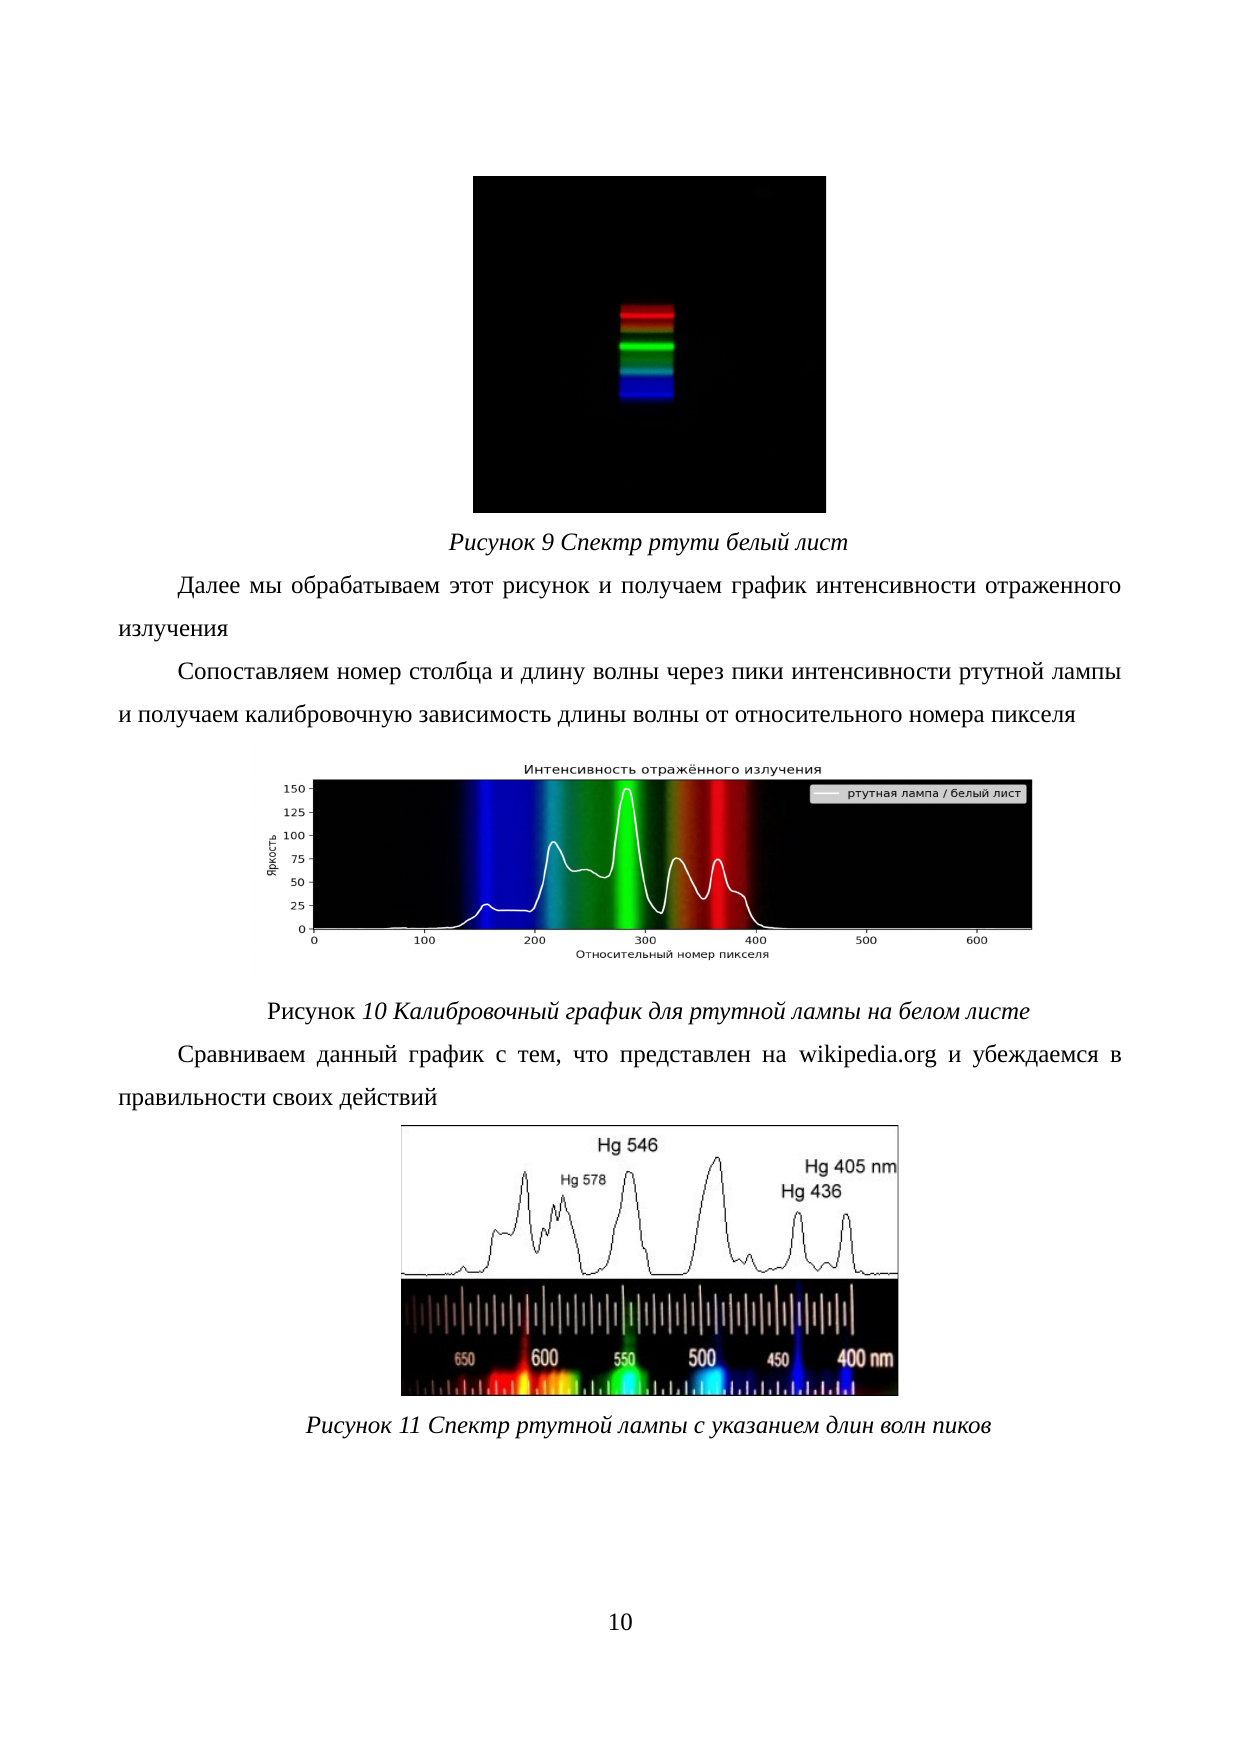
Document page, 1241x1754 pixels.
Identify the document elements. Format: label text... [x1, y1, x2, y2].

picture [473, 176, 827, 513]
picture [251, 742, 1049, 982]
text Далее мы обрабатываем этот рисунок и получаем график интенсивности отраженного излучения [118, 570, 1122, 642]
text Рисунок 9 Спектр ртути белый лист [118, 527, 1122, 556]
text Рисунок 11 Спектр ртутной лампы с указанием длин волн пиков [118, 1410, 1122, 1439]
text Сопоставляем номер столбца и длину волны через пики интенсивности ртутной лампы и получаем калибровочную зависимость длины волны от относительного номера пикселя [118, 656, 1122, 728]
text Сравниваем данный график с тем, что представлен на wikipedia.org и убеждаемся в правильности своих действий [118, 1039, 1122, 1111]
picture [401, 1125, 899, 1396]
text Рисунок 10 Калибровочный график для ртутной лампы на белом листе [118, 996, 1122, 1024]
